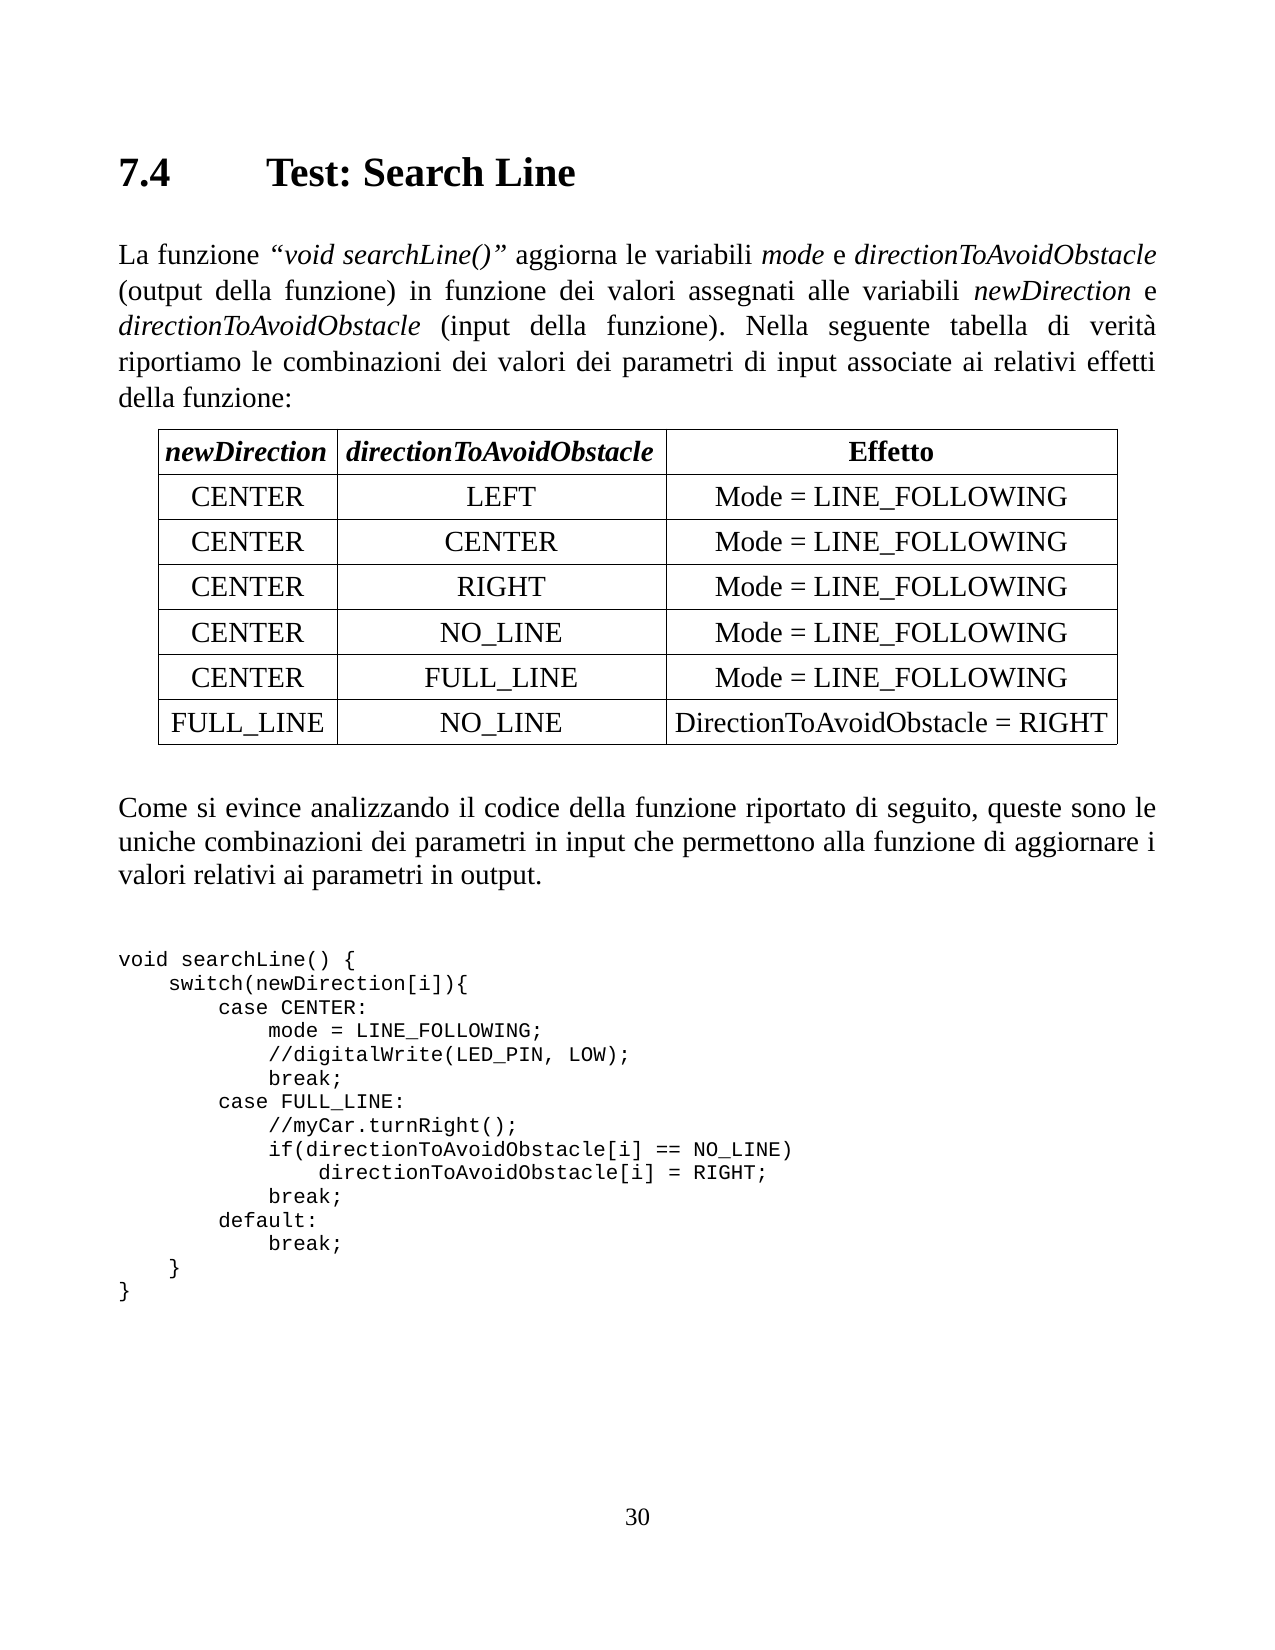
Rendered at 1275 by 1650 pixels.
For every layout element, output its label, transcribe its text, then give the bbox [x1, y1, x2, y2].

table_header directionToAvoidObstacle [338, 430, 666, 473]
table_cell CENTER [338, 520, 666, 564]
table_header newDirection [159, 430, 337, 473]
text case FULL_LINE: [118, 1091, 1157, 1115]
table_cell Mode = LINE_FOLLOWING [667, 565, 1117, 609]
subtitle 7.4 Test: Search Line [118, 148, 1157, 196]
table_cell LEFT [338, 475, 666, 519]
text La funzione “void searchLine()” aggiorna le variabili mode e directionToAvoidObstacle (output della funzione) in funzione dei valori assegnati alle variabili newDirection e directionToAvoidObstacle (input della funzione). Nella seguente tabella di verità riportiamo le combinazioni dei valori dei parametri di input associate ai relativi effetti della funzione: [118, 237, 1157, 414]
table_cell FULL_LINE [338, 655, 666, 699]
table_cell CENTER [159, 475, 337, 519]
table_cell CENTER [159, 520, 337, 564]
text directionToAvoidObstacle[i] = RIGHT; [118, 1162, 1157, 1186]
text //digitalWrite(LED_PIN, LOW); [118, 1044, 1157, 1068]
table_cell Mode = LINE_FOLLOWING [667, 610, 1117, 654]
text break; [118, 1068, 1157, 1091]
table_cell NO_LINE [338, 610, 666, 654]
table_cell RIGHT [338, 565, 666, 609]
table_cell FULL_LINE [159, 700, 337, 744]
table_cell DirectionToAvoidObstacle = RIGHT [667, 700, 1117, 744]
text break; [118, 1233, 1157, 1257]
text switch(newDirection[i]){ [118, 973, 1157, 997]
table_cell NO_LINE [338, 700, 666, 744]
table_cell Mode = LINE_FOLLOWING [667, 655, 1117, 699]
text } [118, 1281, 1157, 1304]
table_cell CENTER [159, 655, 337, 699]
text default: [118, 1209, 1157, 1233]
text if(directionToAvoidObstacle[i] == NO_LINE) [118, 1139, 1157, 1162]
text break; [118, 1186, 1157, 1209]
text case CENTER: [118, 997, 1157, 1020]
table_cell CENTER [159, 565, 337, 609]
table_cell CENTER [159, 610, 337, 654]
text } [118, 1257, 1157, 1281]
table_cell Mode = LINE_FOLLOWING [667, 520, 1117, 564]
text mode = LINE_FOLLOWING; [118, 1020, 1157, 1044]
text Come si evince analizzando il codice della funzione riportato di seguito, queste sono le uniche combinazioni dei parametri in input che permettono alla funzione di aggiornare i valori relativi ai parametri in output. [118, 790, 1157, 891]
table_cell Mode = LINE_FOLLOWING [667, 475, 1117, 519]
table_header Effetto [667, 430, 1117, 473]
text void searchLine() { [118, 949, 1157, 973]
text //myCar.turnRight(); [118, 1115, 1157, 1139]
